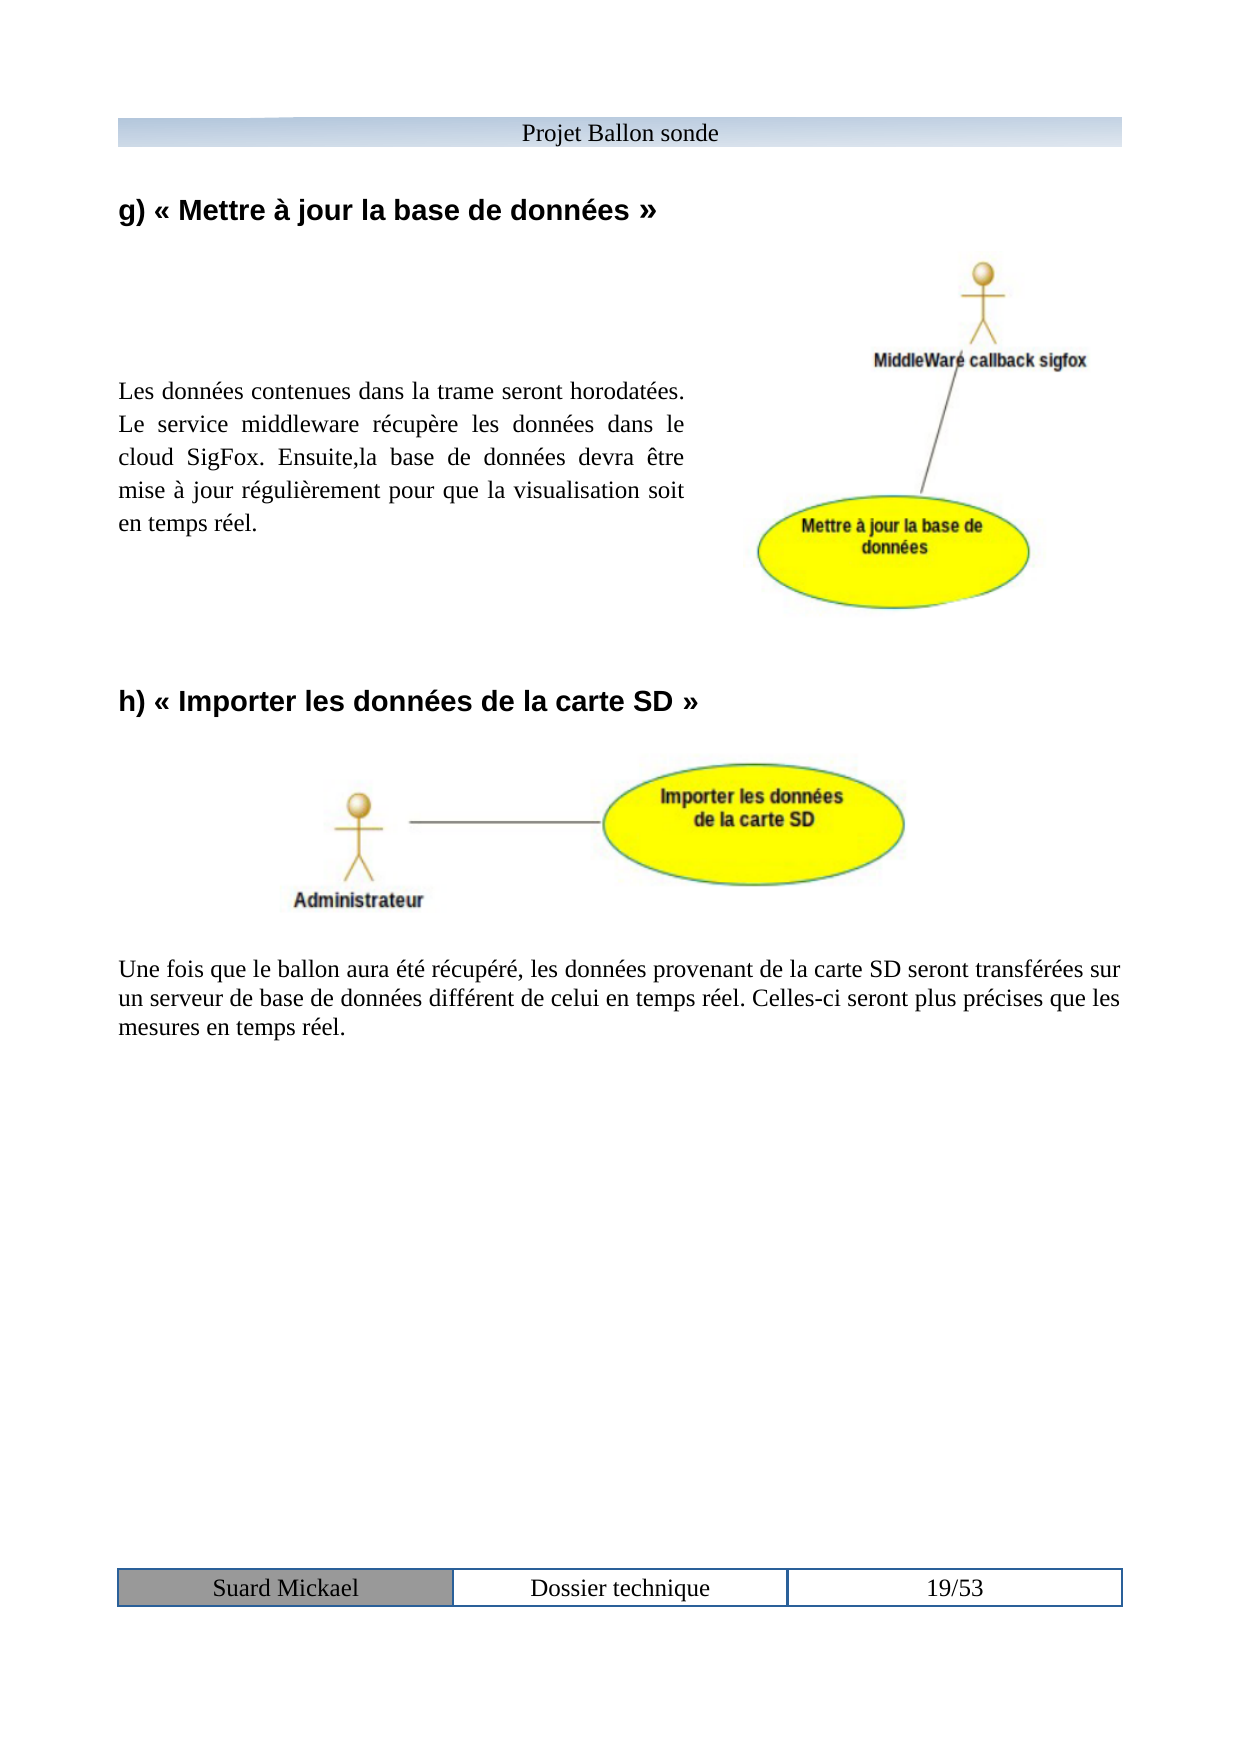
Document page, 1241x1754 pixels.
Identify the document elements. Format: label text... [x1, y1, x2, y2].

text Les données contenues dans la trame seront horodatées. Le service middleware récupère les données dans le cloud SigFox. Ensuite,la base de données devra être mise à jour régulièrement pour que la visualisation soit en temps réel. [118, 376, 685, 537]
subtitle h) « Importer les données de la carte SD » [118, 684, 1122, 718]
subtitle g) « Mettre à jour la base de données » [118, 189, 1122, 227]
picture [279, 750, 920, 913]
picture [743, 251, 1095, 620]
text Une fois que le ballon aura été récupéré, les données provenant de la carte SD seront transférées sur un serveur de base de données différent de celui en temps réel. Celles-ci seront plus précises que les mesures en temps réel. [118, 954, 1122, 1041]
